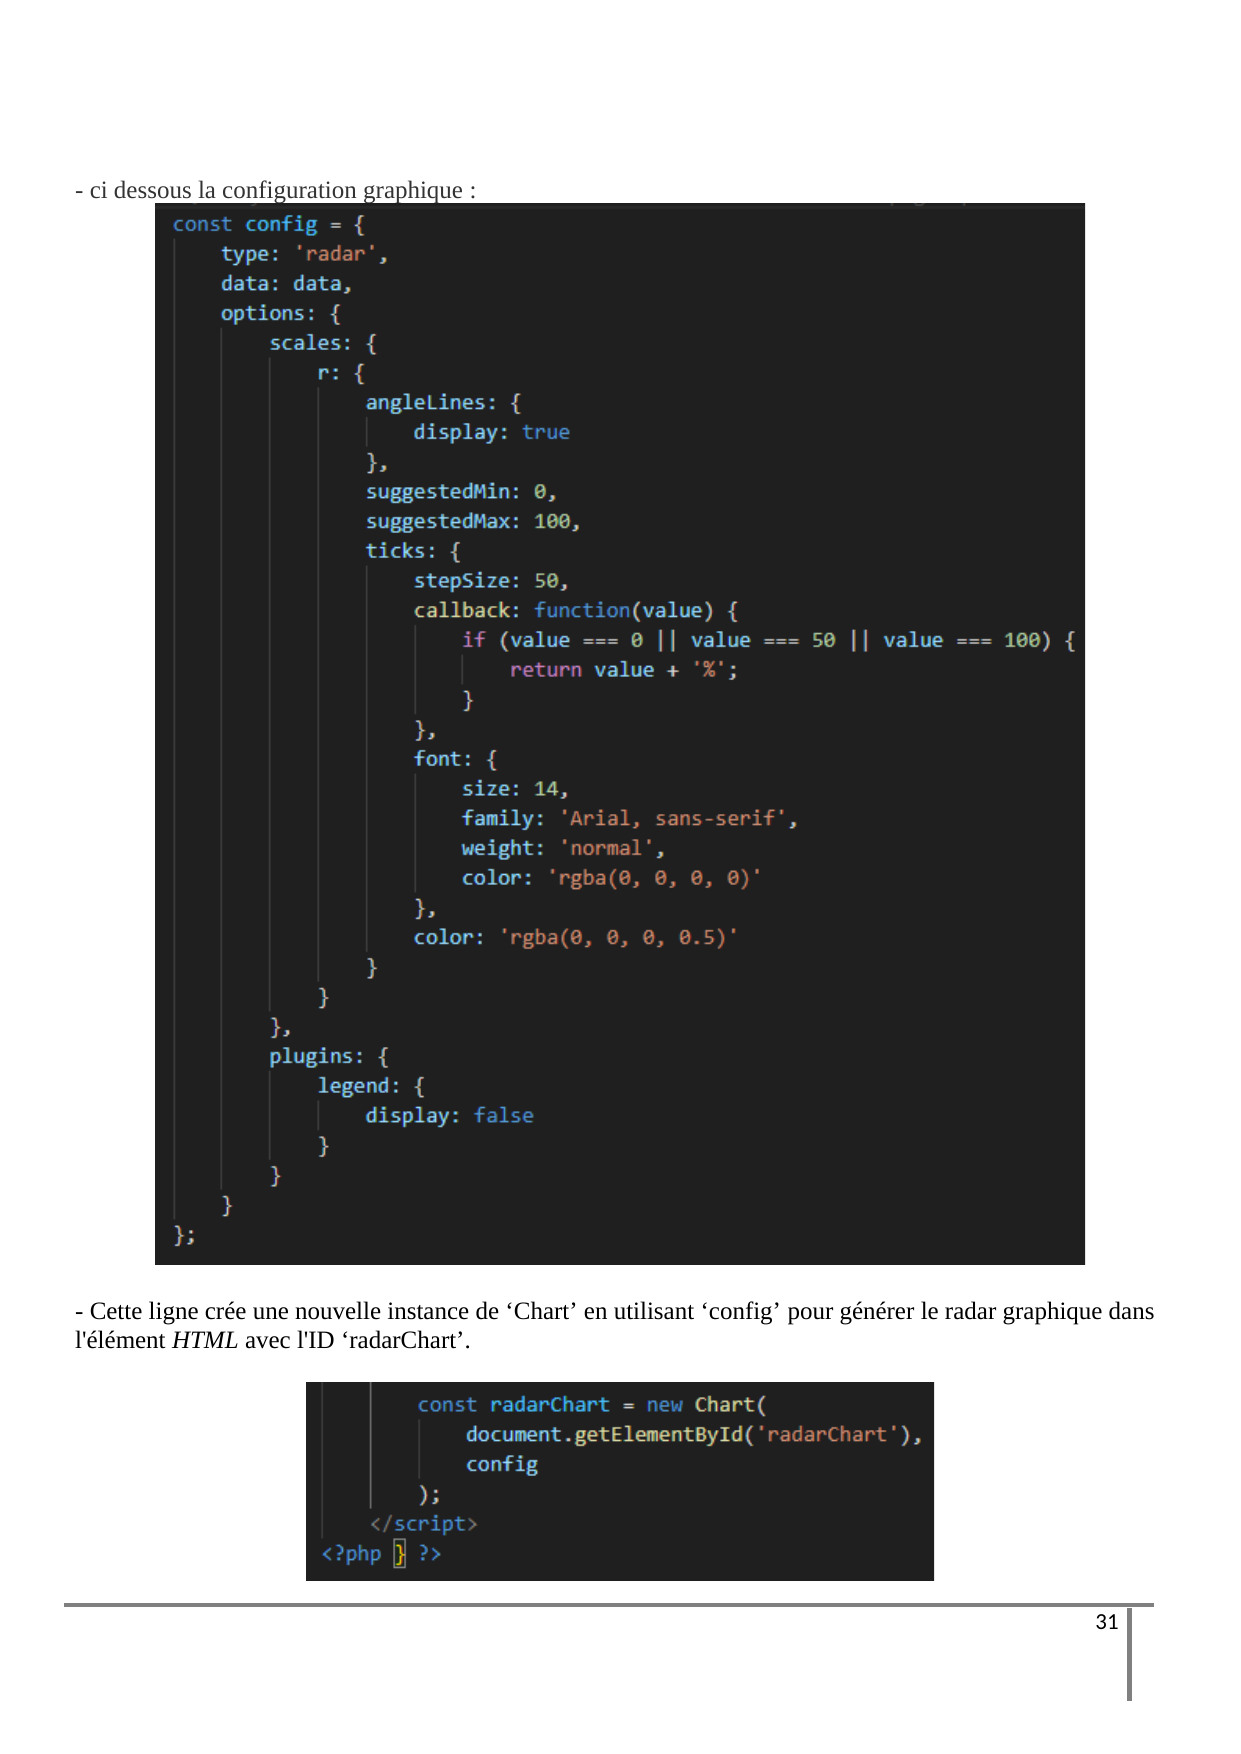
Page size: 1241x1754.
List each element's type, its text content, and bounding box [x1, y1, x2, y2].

text - ci dessous la configuration graphique : [75, 175, 1165, 204]
text - Cette ligne crée une nouvelle instance de ‘Chart’ en utilisant ‘config’ pour générer le radar graphique dans l'élément HTML avec l'ID ‘radarChart’. [75, 1296, 1165, 1354]
picture [155, 203, 1085, 1265]
picture [306, 1382, 935, 1581]
